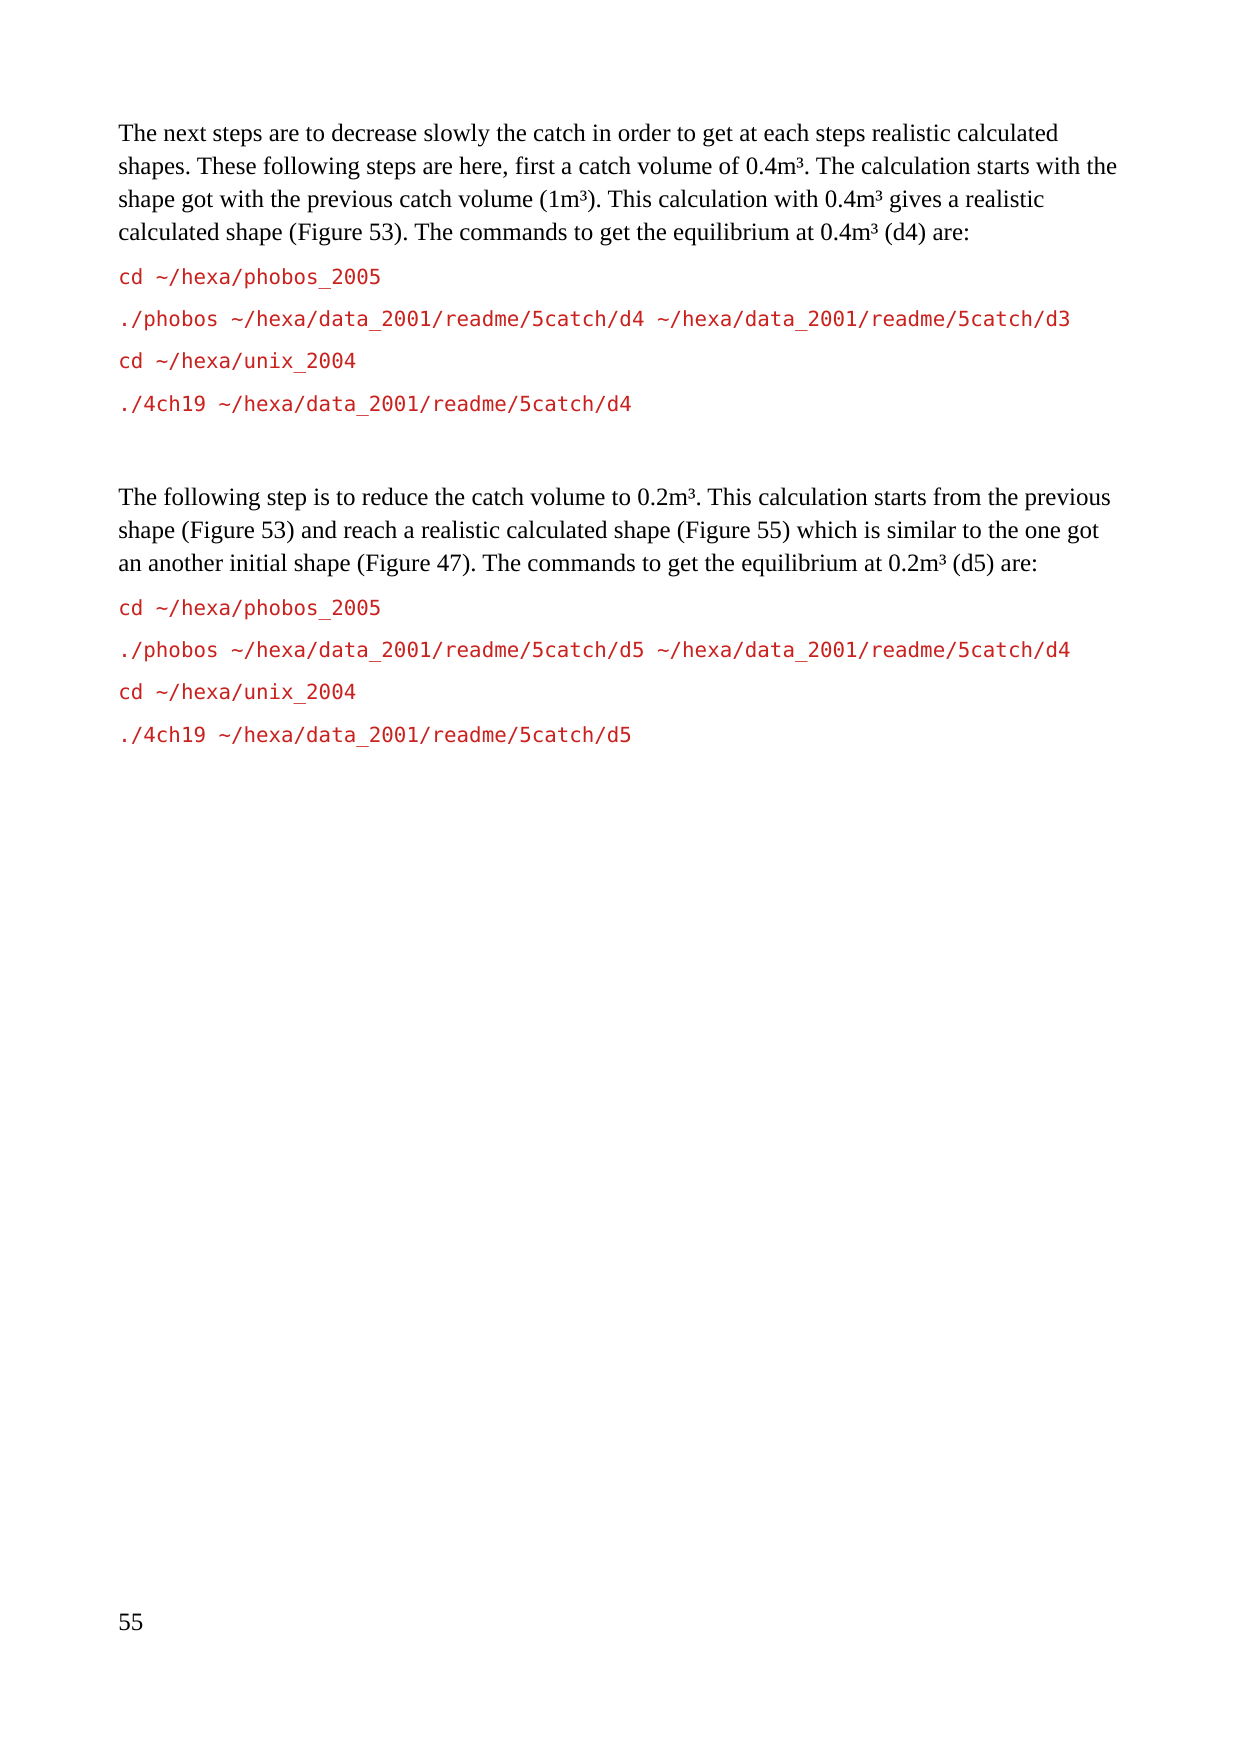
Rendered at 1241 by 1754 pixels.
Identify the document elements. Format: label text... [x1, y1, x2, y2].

text ./phobos ~/hexa/data_2001/readme/5catch/d5 ~/hexa/data_2001/readme/5catch/d4 [118, 638, 1122, 662]
text cd ~/hexa/unix_2004 [118, 349, 1122, 374]
text cd ~/hexa/unix_2004 [118, 680, 1122, 705]
text cd ~/hexa/phobos_2005 [118, 265, 1122, 289]
text The next steps are to decrease slowly the catch in order to get at each steps realistic calculated shapes. These following steps are here, first a catch volume of 0.4m³. The calculation starts with the shape got with the previous catch volume (1m³). This calculation with 0.4m³ gives a realistic calculated shape (Figure 53). The commands to get the equilibrium at 0.4m³ (d4) are: [118, 118, 1122, 246]
text ./4ch19 ~/hexa/data_2001/readme/5catch/d5 [118, 723, 1122, 747]
text The following step is to reduce the catch volume to 0.2m³. This calculation starts from the previous shape (Figure 53) and reach a realistic calculated shape (Figure 55) which is similar to the one got an another initial shape (Figure 47). The commands to get the equilibrium at 0.2m³ (d5) are: [118, 482, 1122, 577]
text ./phobos ~/hexa/data_2001/readme/5catch/d4 ~/hexa/data_2001/readme/5catch/d3 [118, 307, 1122, 331]
text ./4ch19 ~/hexa/data_2001/readme/5catch/d4 [118, 392, 1122, 416]
text cd ~/hexa/phobos_2005 [118, 596, 1122, 620]
